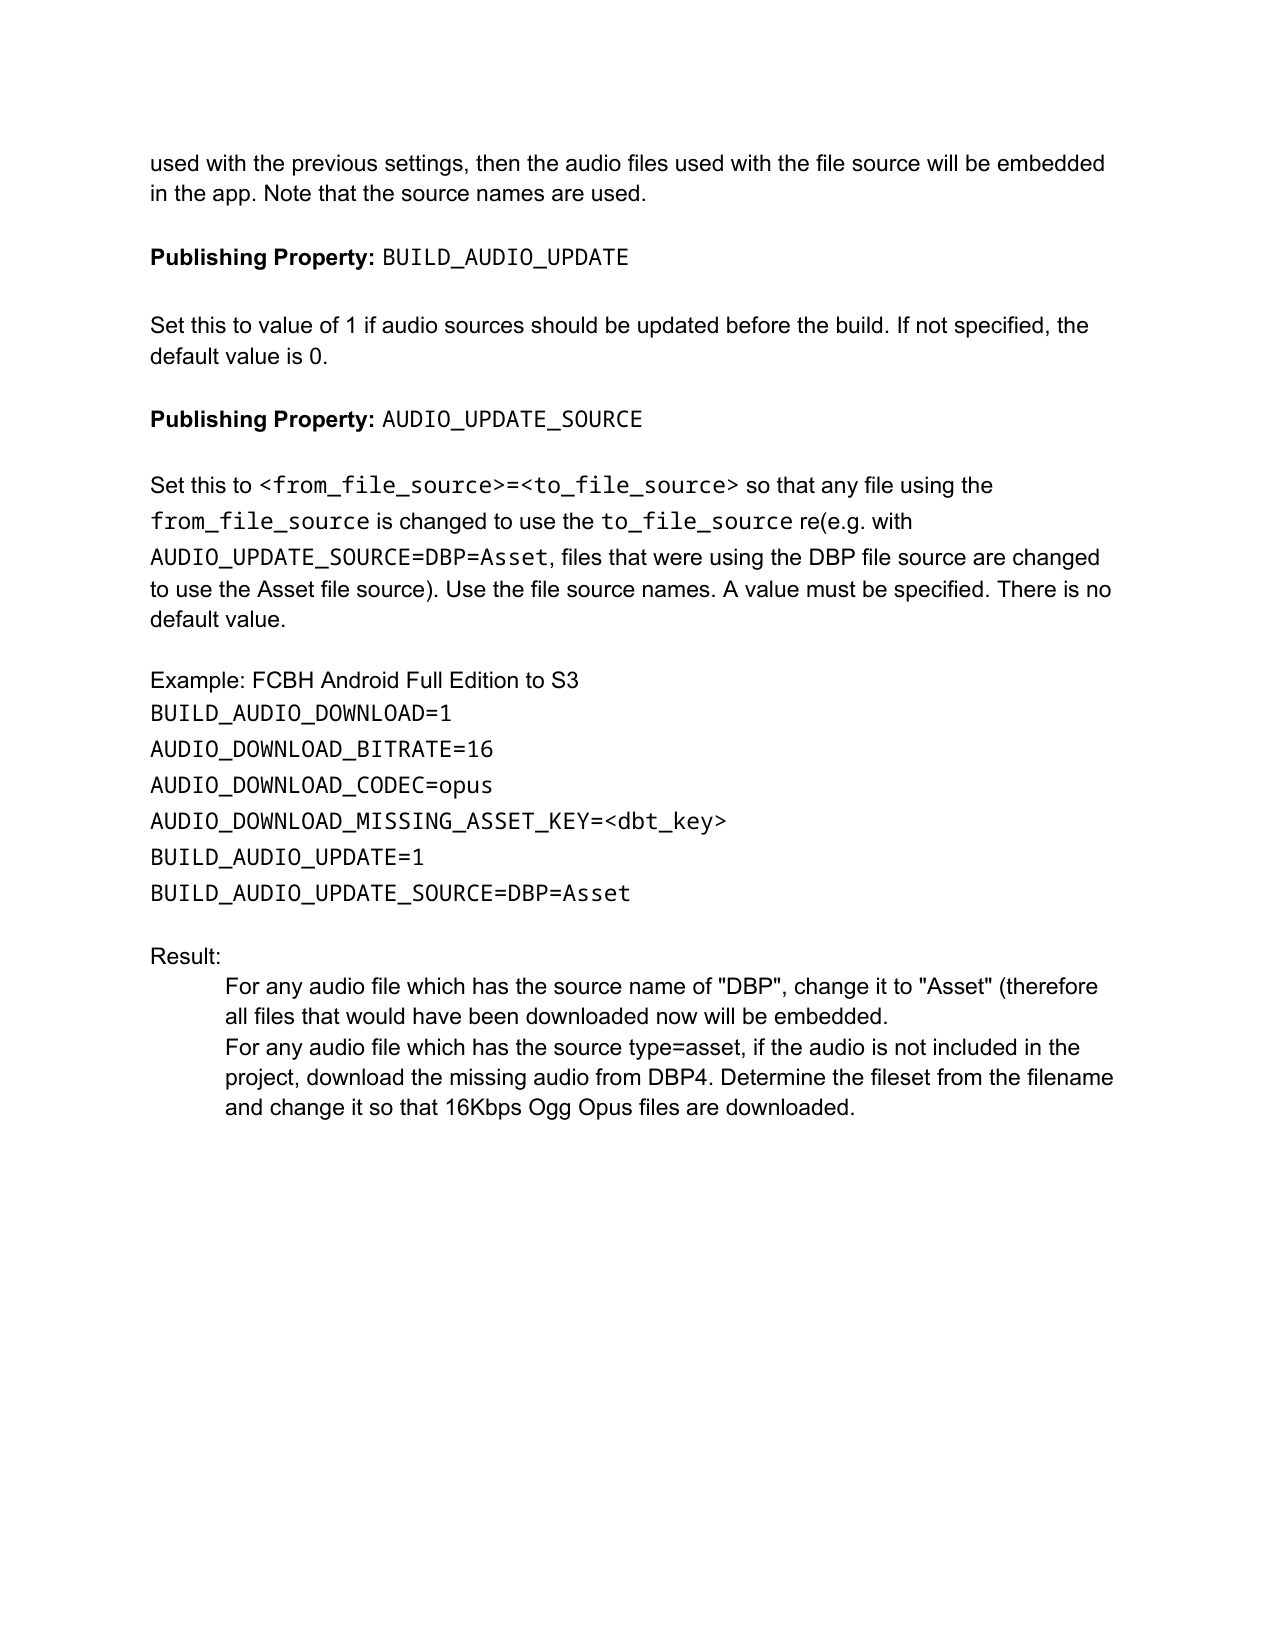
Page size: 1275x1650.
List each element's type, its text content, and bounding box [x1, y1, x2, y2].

text used with the previous settings, then the audio files used with the file source will be embedded in the app. Note that the source names are used. [150, 150, 1125, 207]
text BUILD_AUDIO_UPDATE=1 [150, 841, 1125, 872]
text Set this to value of 1 if audio sources should be updated before the build. If not specified, the default value is 0. [150, 312, 1125, 369]
text Example: FCBH Android Full Edition to S3 [150, 667, 1125, 693]
text BUILD_AUDIO_UPDATE_SOURCE=DBP=Asset [150, 877, 1125, 908]
text Result: [150, 943, 1125, 969]
text AUDIO_DOWNLOAD_CODEC=opus [150, 769, 1125, 800]
text Set this to <from_file_source>=<to_file_source> so that any file using the from_file_source is changed to use the to_file_source re(e.g. with AUDIO_UPDATE_SOURCE=DBP=Asset, files that were using the DBP file source are changed to use the Asset file source). Use the file source names. A value must be specified. There is no default value. [150, 469, 1125, 633]
text BUILD_AUDIO_DOWNLOAD=1 [150, 697, 1125, 728]
text For any audio file which has the source name of "DBP", change it to "Asset" (therefore all files that would have been downloaded now will be embedded. [225, 973, 1125, 1030]
text AUDIO_DOWNLOAD_BITRATE=16 [150, 733, 1125, 764]
text Publishing Property: AUDIO_UPDATE_SOURCE [150, 403, 1125, 434]
text AUDIO_DOWNLOAD_MISSING_ASSET_KEY=<dbt_key> [150, 805, 1125, 836]
text Publishing Property: BUILD_AUDIO_UPDATE [150, 241, 1125, 272]
text For any audio file which has the source type=asset, if the audio is not included in the project, download the missing audio from DBP4. Determine the fileset from the filename and change it so that 16Kbps Ogg Opus files are downloaded. [225, 1033, 1125, 1120]
